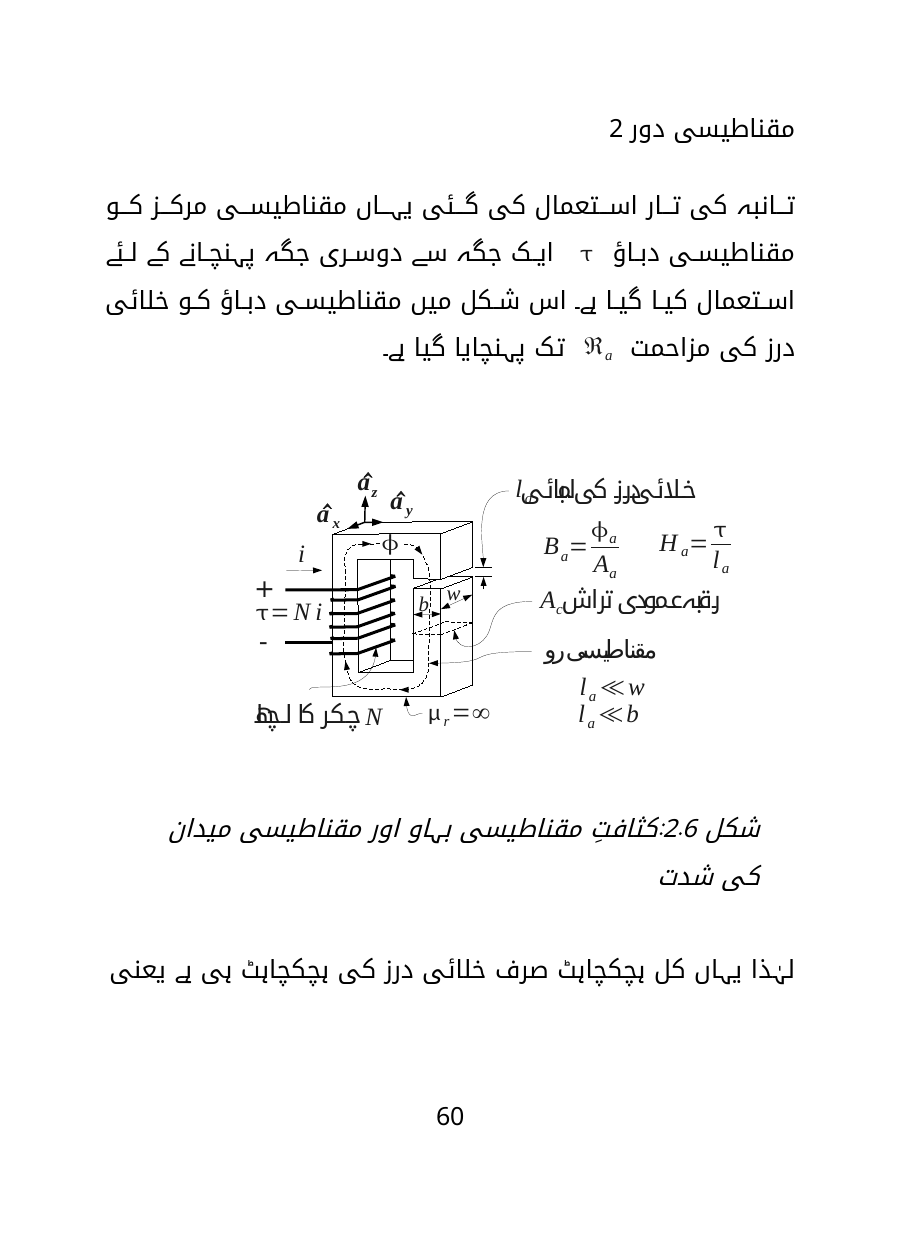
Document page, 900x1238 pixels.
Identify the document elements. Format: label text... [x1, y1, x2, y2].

text شکل 2.6:کثافتِ مقناطیسی بہاو اور مقناطیسی میدان کی شدت [140, 397, 760, 900]
text حصہ 2.2 میں ہم نے برقی مثال دی۔ یہاں ہم مقناطیسی مثال پیش کرتے ہیں۔ شکل 2.6 میں ایک مقناطیسی مثال دکھایا گیا ہے۔یہاں مقناطیسی مرکز کی لی گئی ہے لہٰذا اس مرکز کی ہچکچاہٹ صفر ہو گی۔ لہٰذا جیسے حصہ 2.2 میں تانبہ کی تار استعمال کی گئی یہاں مقناطیسی مرکز کو مقناطیسی دباؤ ایک جگہ سے دوسری جگہ پہنچانے کے لئے استعمال کیا گیا ہے۔ اس شکل میں مقناطیسی دباؤ کو خلائی درز کی مزاحمتتک پہنچایا گیا ہے۔ [105, 182, 795, 372]
text لہٰذا یہاں کل ہچکچاہٹ صرف خلائی درز کی ہچکچاہٹ ہی ہے یعنی [105, 947, 795, 994]
